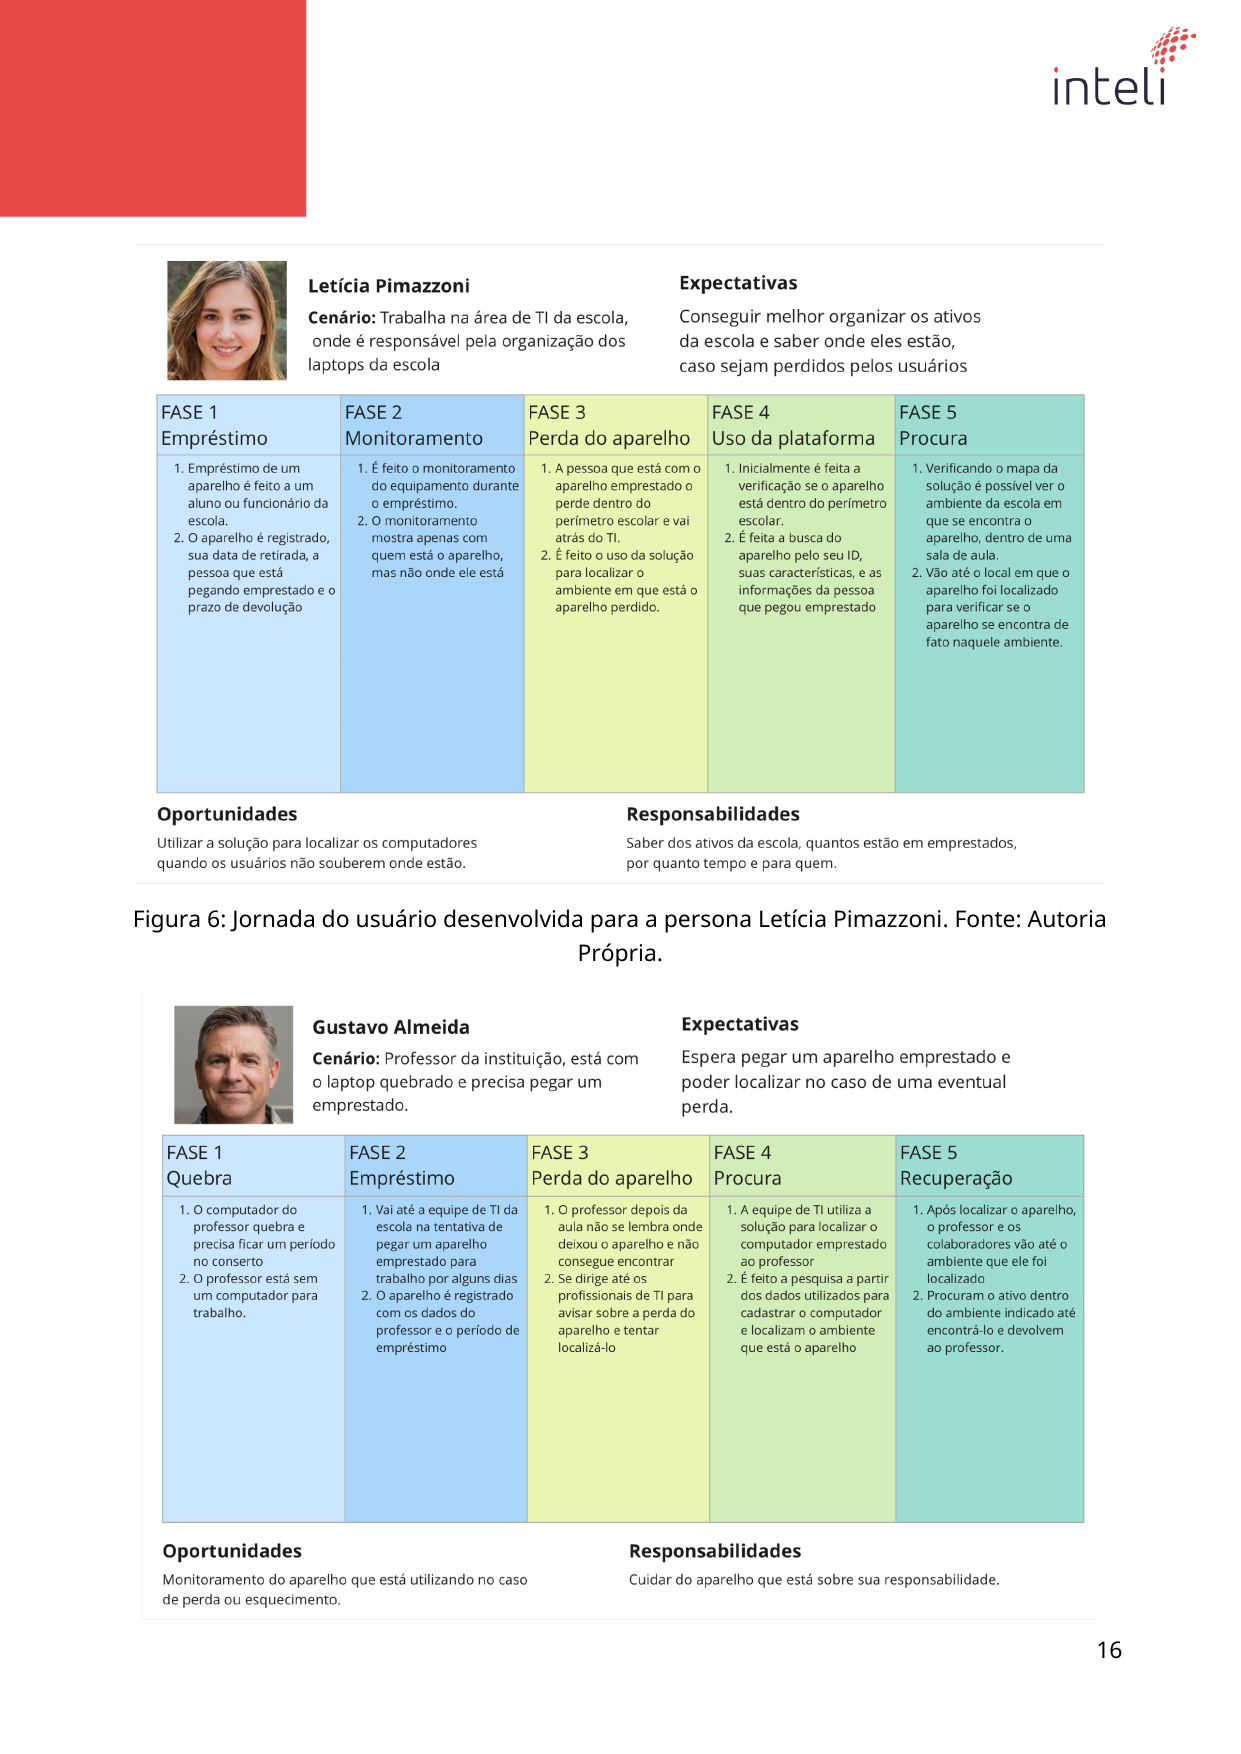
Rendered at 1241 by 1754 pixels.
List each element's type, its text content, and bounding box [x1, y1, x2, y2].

picture [0, 0, 307, 217]
picture [141, 986, 1099, 1620]
picture [136, 244, 1105, 884]
text Figura 6: Jornada do usuário desenvolvida para a persona Letícia Pimazzoni. Fonte: Autoria Própria. [118, 903, 1122, 968]
picture [1054, 27, 1197, 105]
